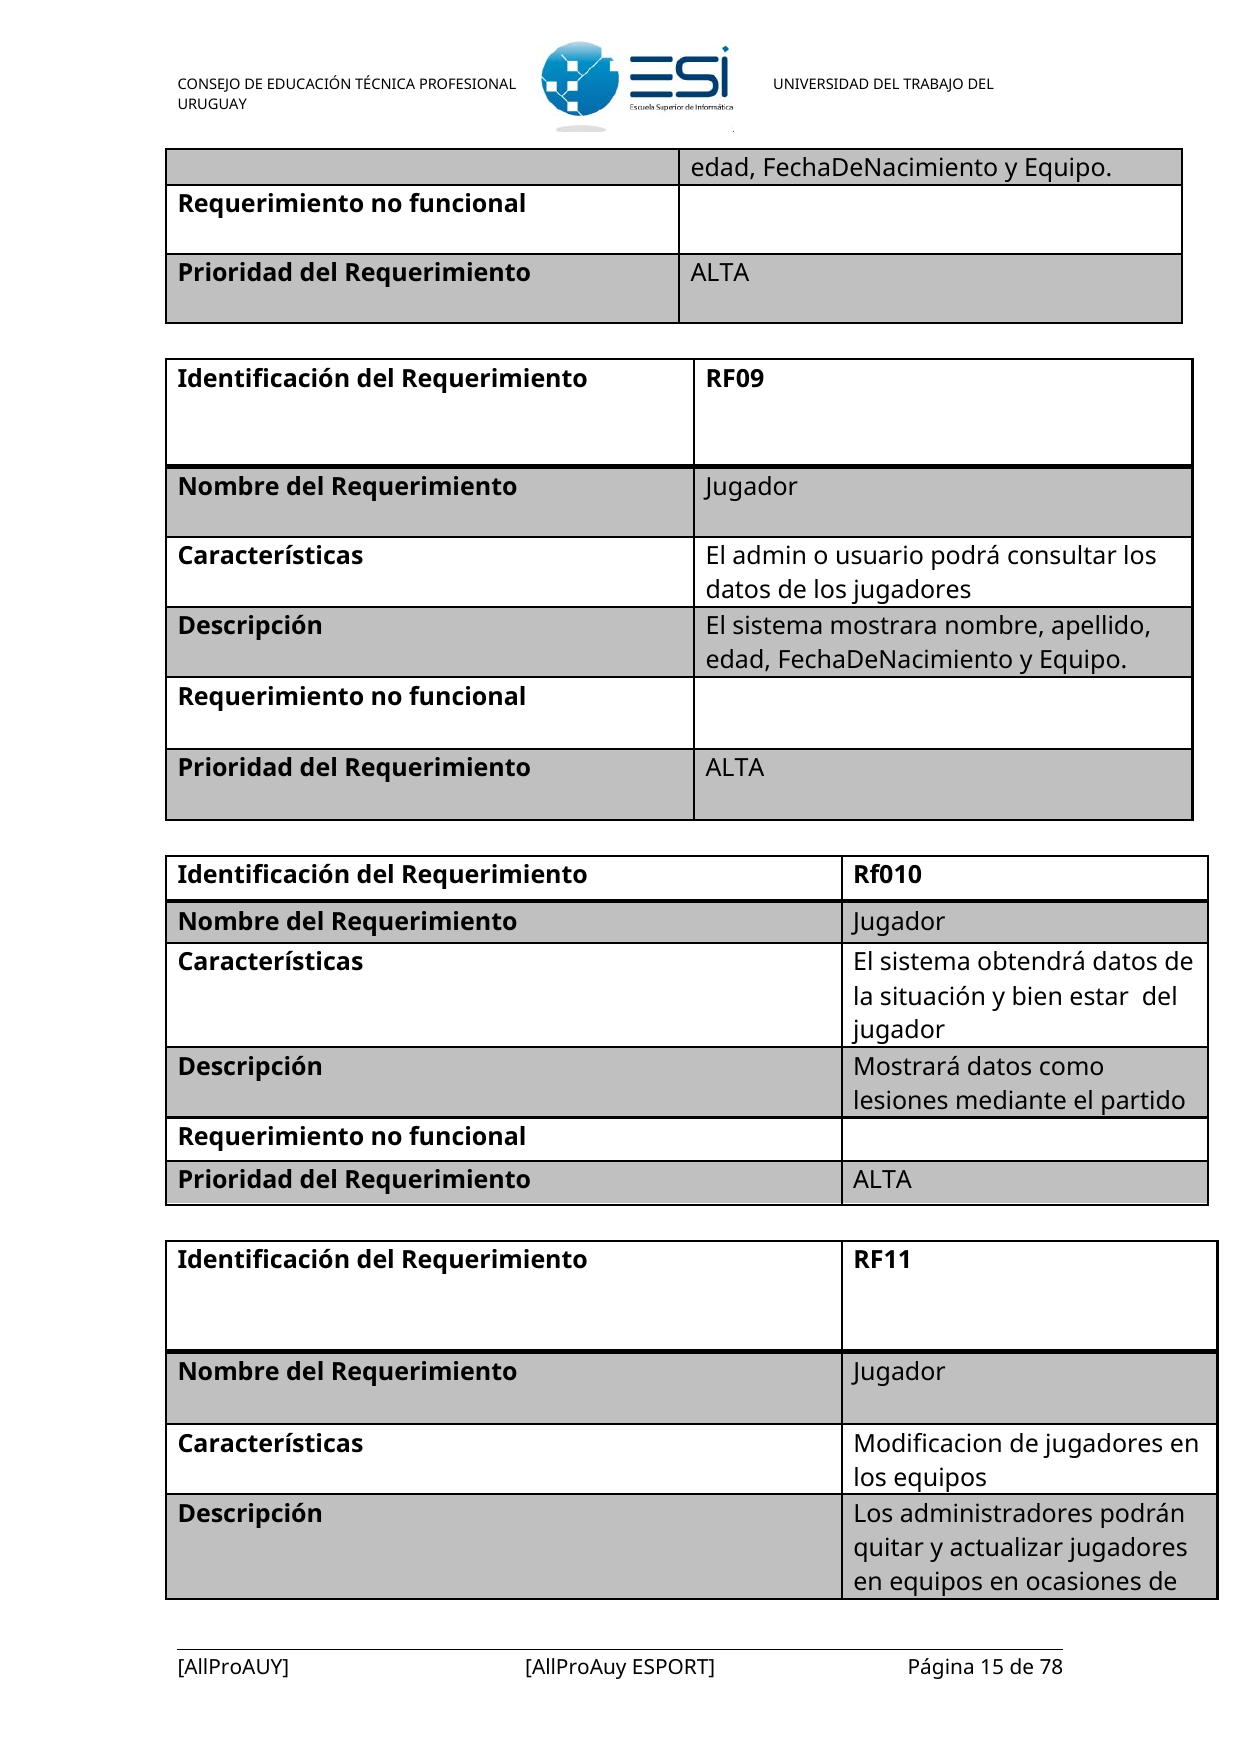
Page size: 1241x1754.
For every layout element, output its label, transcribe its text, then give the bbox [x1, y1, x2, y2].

table_cell Nombre del Requerimiento [167, 903, 841, 942]
table_cell ALTA [843, 1162, 1207, 1203]
table_cell Características [167, 1425, 841, 1493]
table_header Identificación del Requerimiento [167, 857, 841, 898]
table_header Identificación del Requerimiento [167, 360, 693, 464]
table_header RF11 [843, 1242, 1216, 1349]
table_cell ALTA [695, 750, 1191, 819]
table_cell [167, 150, 678, 184]
table_cell Características [167, 944, 841, 1046]
table_cell ALTA [680, 255, 1181, 322]
table_cell Prioridad del Requerimiento [167, 255, 678, 322]
table_cell [695, 678, 1191, 747]
table_cell Requerimiento no funcional [167, 186, 678, 253]
table_cell El sistema mostrara nombre, apellido, edad, FechaDeNacimiento y Equipo. [695, 608, 1191, 676]
table_cell Requerimiento no funcional [167, 678, 693, 747]
table_header Identificación del Requerimiento [167, 1242, 841, 1349]
table_cell Jugador [843, 903, 1207, 942]
table_cell Jugador [695, 469, 1191, 536]
table_cell Descripción [167, 608, 693, 676]
table_cell El admin o usuario podrá consultar los datos de los jugadores [695, 538, 1191, 606]
picture [534, 39, 734, 132]
table_cell Descripción [167, 1495, 841, 1598]
table_cell Los administradores podrán quitar y actualizar jugadores en equipos en ocasiones de [843, 1495, 1216, 1598]
table_cell Jugador [843, 1354, 1216, 1423]
table_cell El sistema obtendrá datos de la situación y bien estar del jugador [843, 944, 1207, 1046]
table_header RF09 [695, 360, 1191, 464]
table_cell Mostrará datos como lesiones mediante el partido [843, 1048, 1207, 1116]
table_cell edad, FechaDeNacimiento y Equipo. [680, 150, 1181, 184]
table_cell Nombre del Requerimiento [167, 1354, 841, 1423]
table_cell Prioridad del Requerimiento [167, 1162, 841, 1203]
table_cell Requerimiento no funcional [167, 1119, 841, 1160]
table_cell Modificacion de jugadores en los equipos [843, 1425, 1216, 1493]
table_cell Descripción [167, 1048, 841, 1116]
table_cell [843, 1119, 1207, 1160]
table_cell Características [167, 538, 693, 606]
table_cell Nombre del Requerimiento [167, 469, 693, 536]
table_header Rf010 [843, 857, 1207, 898]
table_cell Prioridad del Requerimiento [167, 750, 693, 819]
table_cell [680, 186, 1181, 253]
